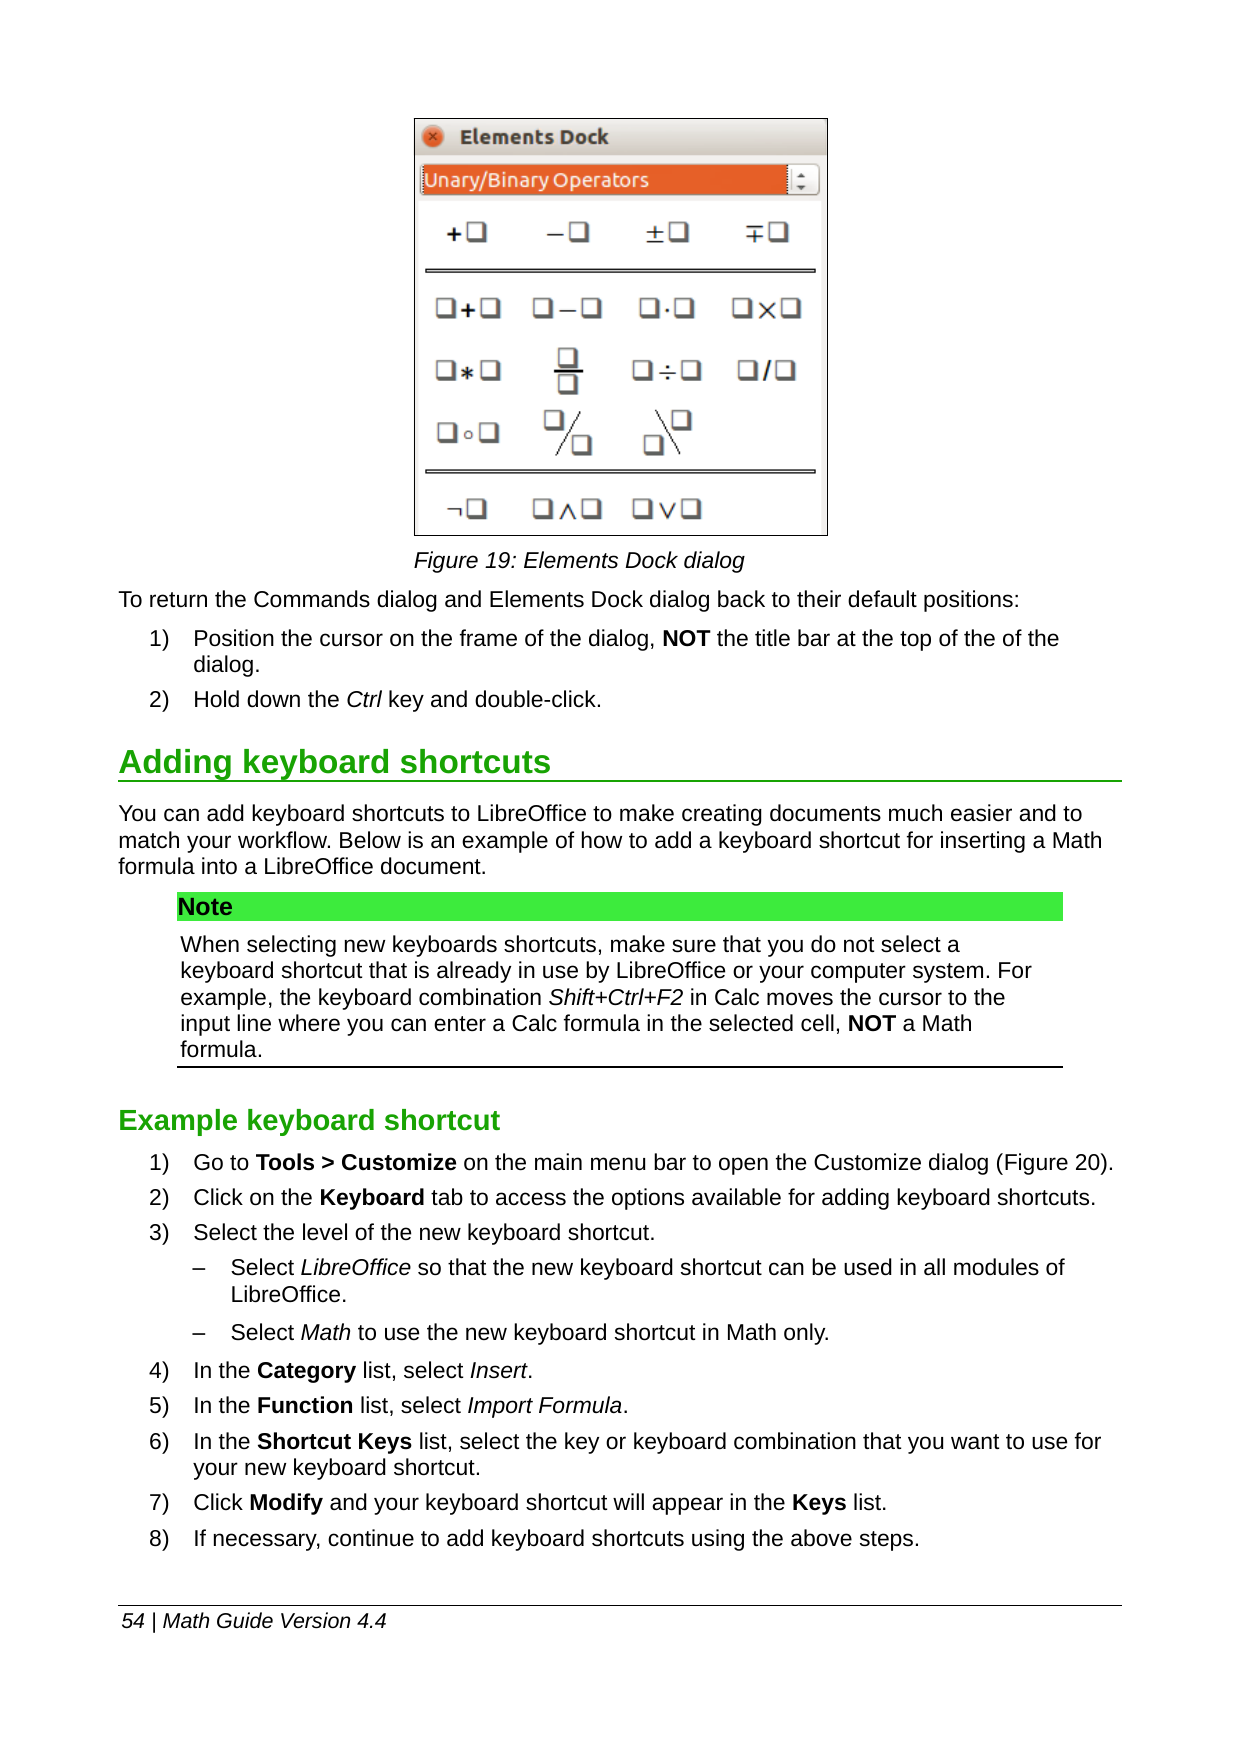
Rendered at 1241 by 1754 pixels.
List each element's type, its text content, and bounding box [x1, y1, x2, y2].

subtitle Example keyboard shortcut [118, 1103, 1122, 1137]
list Select Math to use the new keyboard shortcut in Math only. [192, 1319, 1122, 1345]
text Figure 19: Elements Dock dialog [413, 547, 827, 574]
list In the Shortcut Keys list, select the key or keyboard combination that you want to use for your new keyboard shortcut. [169, 1428, 1122, 1480]
picture [415, 119, 827, 535]
list In the Function list, select Import Formula. [169, 1392, 1122, 1419]
list If necessary, continue to add keyboard shortcuts using the above steps. [169, 1524, 1122, 1551]
subtitle Adding keyboard shortcuts [118, 742, 1122, 780]
text You can add keyboard shortcuts to LibreOffice to make creating documents much easier and to match your workflow. Below is an example of how to add a keyboard shortcut for inserting a Math formula into a LibreOffice document. [118, 800, 1122, 879]
list Hold down the Ctrl key and double-click. [169, 686, 1122, 712]
text To return the Commands dialog and Elements Dock dialog back to their default positions: [118, 586, 1122, 612]
list Position the cursor on the frame of the dialog, NOT the title bar at the top of the of the dialog. [169, 624, 1122, 677]
list Click Modify and your keyboard shortcut will appear in the Keys list. [169, 1489, 1122, 1516]
list Select the level of the new keyboard shortcut. [169, 1219, 1122, 1245]
list Go to Tools > Customize on the main menu bar to open the Customize dialog (Figure 20). [169, 1149, 1122, 1175]
text When selecting new keyboards shortcuts, make sure that you do not select a keyboard shortcut that is already in use by LibreOffice or your computer system. For example, the keyboard combination Shift+Ctrl+F2 in Calc moves the cursor to the input line where you can enter a Calc formula in the selected cell, NOT a Math formula. [177, 928, 1063, 1066]
list Click on the Keyboard tab to access the options available for adding keyboard shortcuts. [169, 1184, 1122, 1210]
list Select LibreOffice so that the new keyboard shortcut can be used in all modules of LibreOffice. [192, 1254, 1122, 1307]
subtitle Note [177, 892, 1063, 921]
list In the Category list, select Insert. [169, 1357, 1122, 1384]
